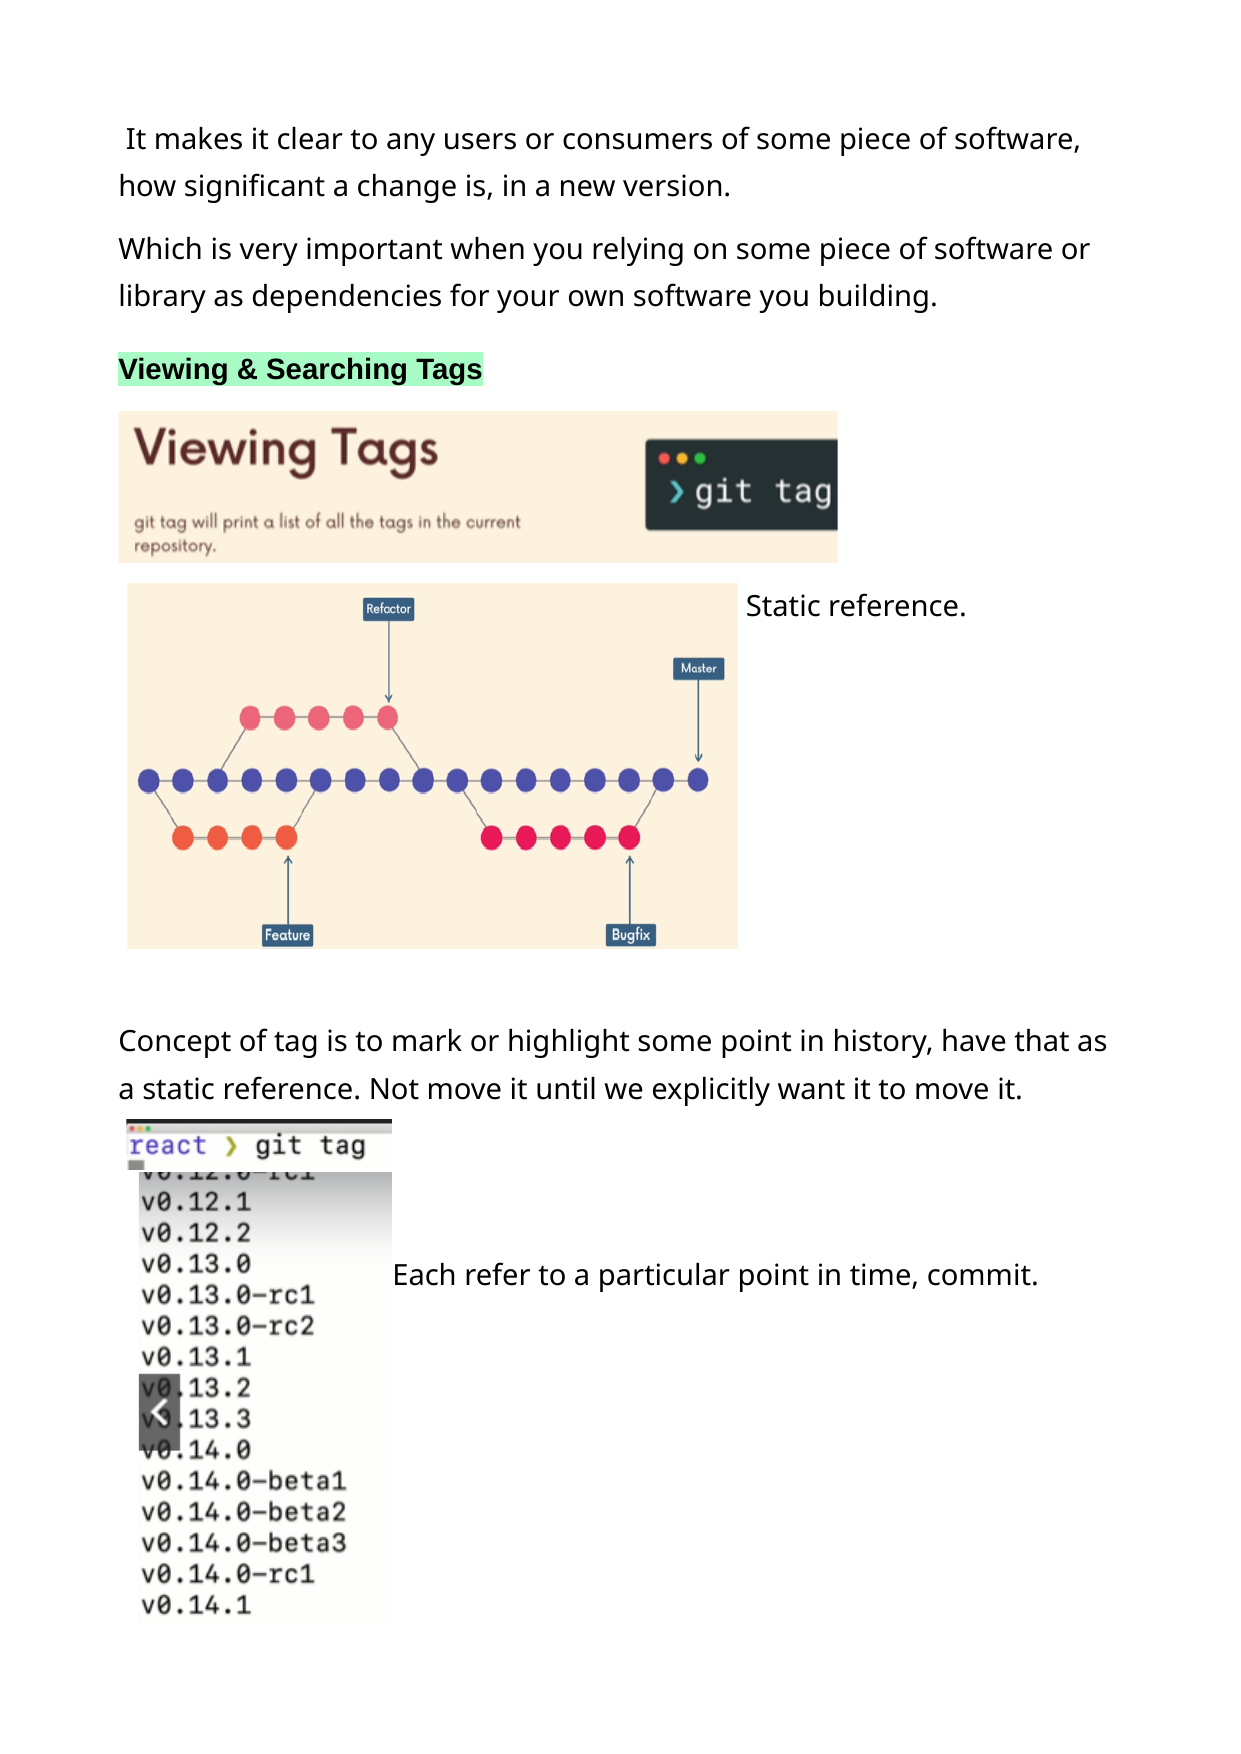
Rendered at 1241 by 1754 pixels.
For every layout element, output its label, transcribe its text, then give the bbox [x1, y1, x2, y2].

subtitle Viewing & Searching Tags [483, 352, 1122, 386]
picture [138, 1172, 392, 1625]
text Concept of tag is to mark or highlight some point in history, have that as a static reference. Not move it until we explicitly want it to move it. [118, 1020, 1122, 1108]
text It makes it clear to any users or consumers of some piece of software, how significant a change is, in a new version. [118, 118, 1122, 205]
text [118, 585, 127, 625]
text Each refer to a particular point in time, commit. [392, 1254, 1122, 1294]
text Static reference. [738, 585, 1122, 625]
text Which is very important when you relying on some piece of software or library as dependencies for your own software you building. [118, 228, 1122, 315]
picture [118, 411, 838, 563]
picture [126, 1119, 392, 1170]
picture [127, 583, 738, 949]
